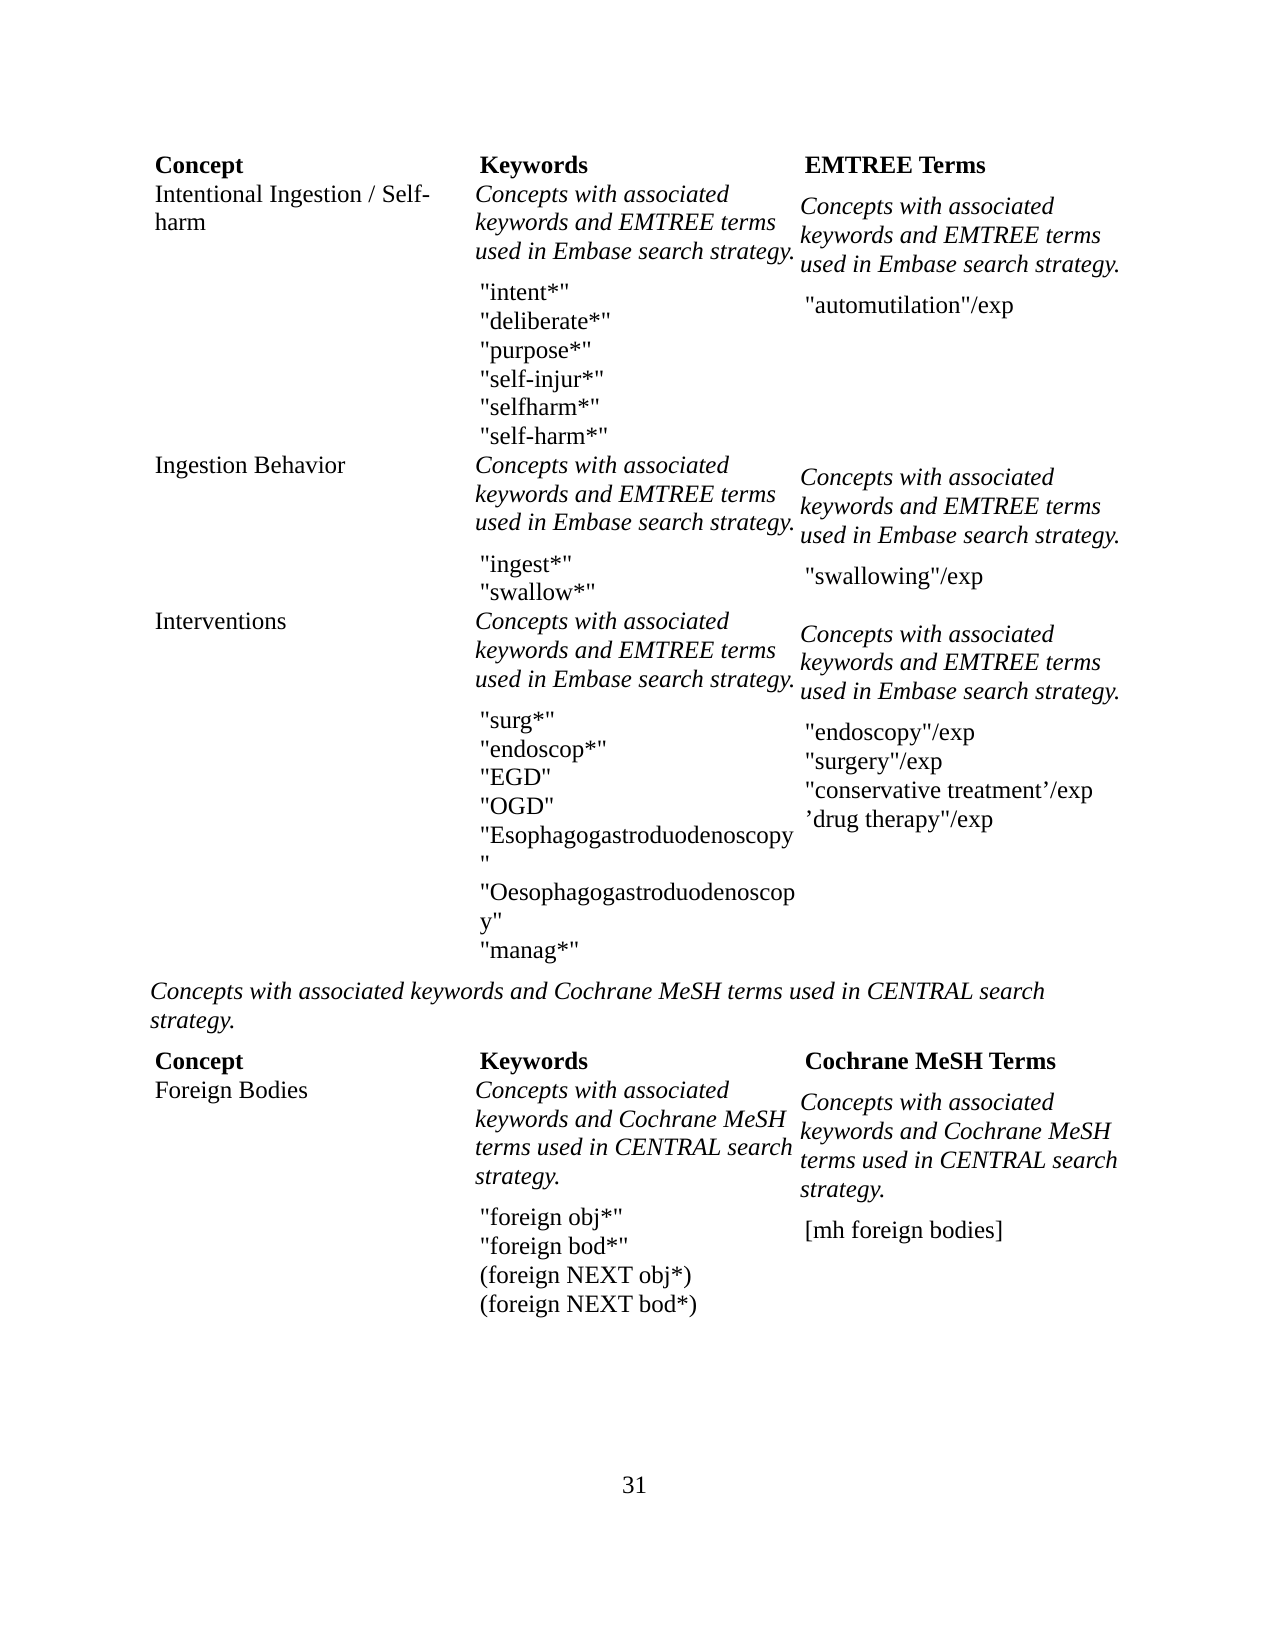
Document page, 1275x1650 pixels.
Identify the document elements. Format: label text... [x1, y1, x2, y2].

table_cell "OGD" [475, 791, 800, 820]
table_cell [800, 832, 1125, 964]
table_cell "deliberate*" [475, 306, 800, 335]
table_cell Concepts with associated keywords and EMTREE terms used in Embase search strategy. [800, 606, 1125, 718]
table_cell Concepts with associated keywords and EMTREE terms used in Embase search strategy. [475, 606, 800, 705]
table_header "ingest*" [475, 549, 800, 577]
table_header [mh foreign bodies] [800, 1215, 1125, 1244]
table_header "foreign obj*" [475, 1203, 800, 1231]
table_cell Intentional Ingestion / Self-harm [150, 179, 475, 450]
table_header Cochrane MeSH Terms [800, 1046, 1125, 1075]
table_cell "purpose*" [475, 335, 800, 364]
table_cell Interventions [150, 606, 475, 964]
table_cell "manag*" [475, 935, 800, 964]
table_header "swallowing"/exp [800, 561, 1125, 590]
table_cell "Oesophagogastroduodenoscopy" [475, 878, 800, 935]
table_cell [800, 590, 1125, 606]
table_cell Concepts with associated keywords and Cochrane MeSH terms used in CENTRAL search strategy. [800, 1075, 1125, 1215]
table_cell Concepts with associated keywords and Cochrane MeSH terms used in CENTRAL search strategy. [475, 1075, 800, 1203]
table_cell ’drug therapy"/exp [800, 804, 1125, 832]
table_header Concept [150, 150, 475, 179]
table_cell Concepts with associated keywords and EMTREE terms used in Embase search strategy. [800, 450, 1125, 561]
table_cell [800, 1244, 1125, 1317]
table_cell Ingestion Behavior [150, 450, 475, 606]
table_cell Concepts with associated keywords and EMTREE terms used in Embase search strategy. [475, 179, 800, 278]
table_header Concept [150, 1046, 475, 1075]
table_cell "swallow*" [475, 578, 800, 606]
table_cell "foreign bod*" [475, 1231, 800, 1260]
table_header EMTREE Terms [800, 150, 1125, 179]
table_cell "surgery"/exp [800, 746, 1125, 775]
table_cell Concepts with associated keywords and EMTREE terms used in Embase search strategy. [475, 450, 800, 549]
table_cell Concepts with associated keywords and EMTREE terms used in Embase search strategy. [800, 179, 1125, 290]
table_cell (foreign NEXT bod*) [475, 1289, 800, 1317]
table_header "endoscopy"/exp [800, 718, 1125, 746]
text Concepts with associated keywords and Cochrane MeSH terms used in CENTRAL search strategy. [150, 976, 1125, 1034]
table_cell "self-harm*" [475, 421, 800, 450]
table_cell "Esophagogastroduodenoscopy" [475, 820, 800, 877]
table_header Keywords [475, 1046, 800, 1075]
table_cell "self-injur*" [475, 364, 800, 392]
table_cell Foreign Bodies [150, 1075, 475, 1317]
table_header "intent*" [475, 278, 800, 306]
table_cell "endoscop*" [475, 734, 800, 762]
table_cell "selfharm*" [475, 393, 800, 421]
table_cell [800, 319, 1125, 450]
table_header "automutilation"/exp [800, 290, 1125, 319]
table_cell "EGD" [475, 763, 800, 791]
table_header "surg*" [475, 705, 800, 734]
table_header Keywords [475, 150, 800, 179]
table_cell (foreign NEXT obj*) [475, 1260, 800, 1289]
table_cell "conservative treatment’/exp [800, 775, 1125, 804]
